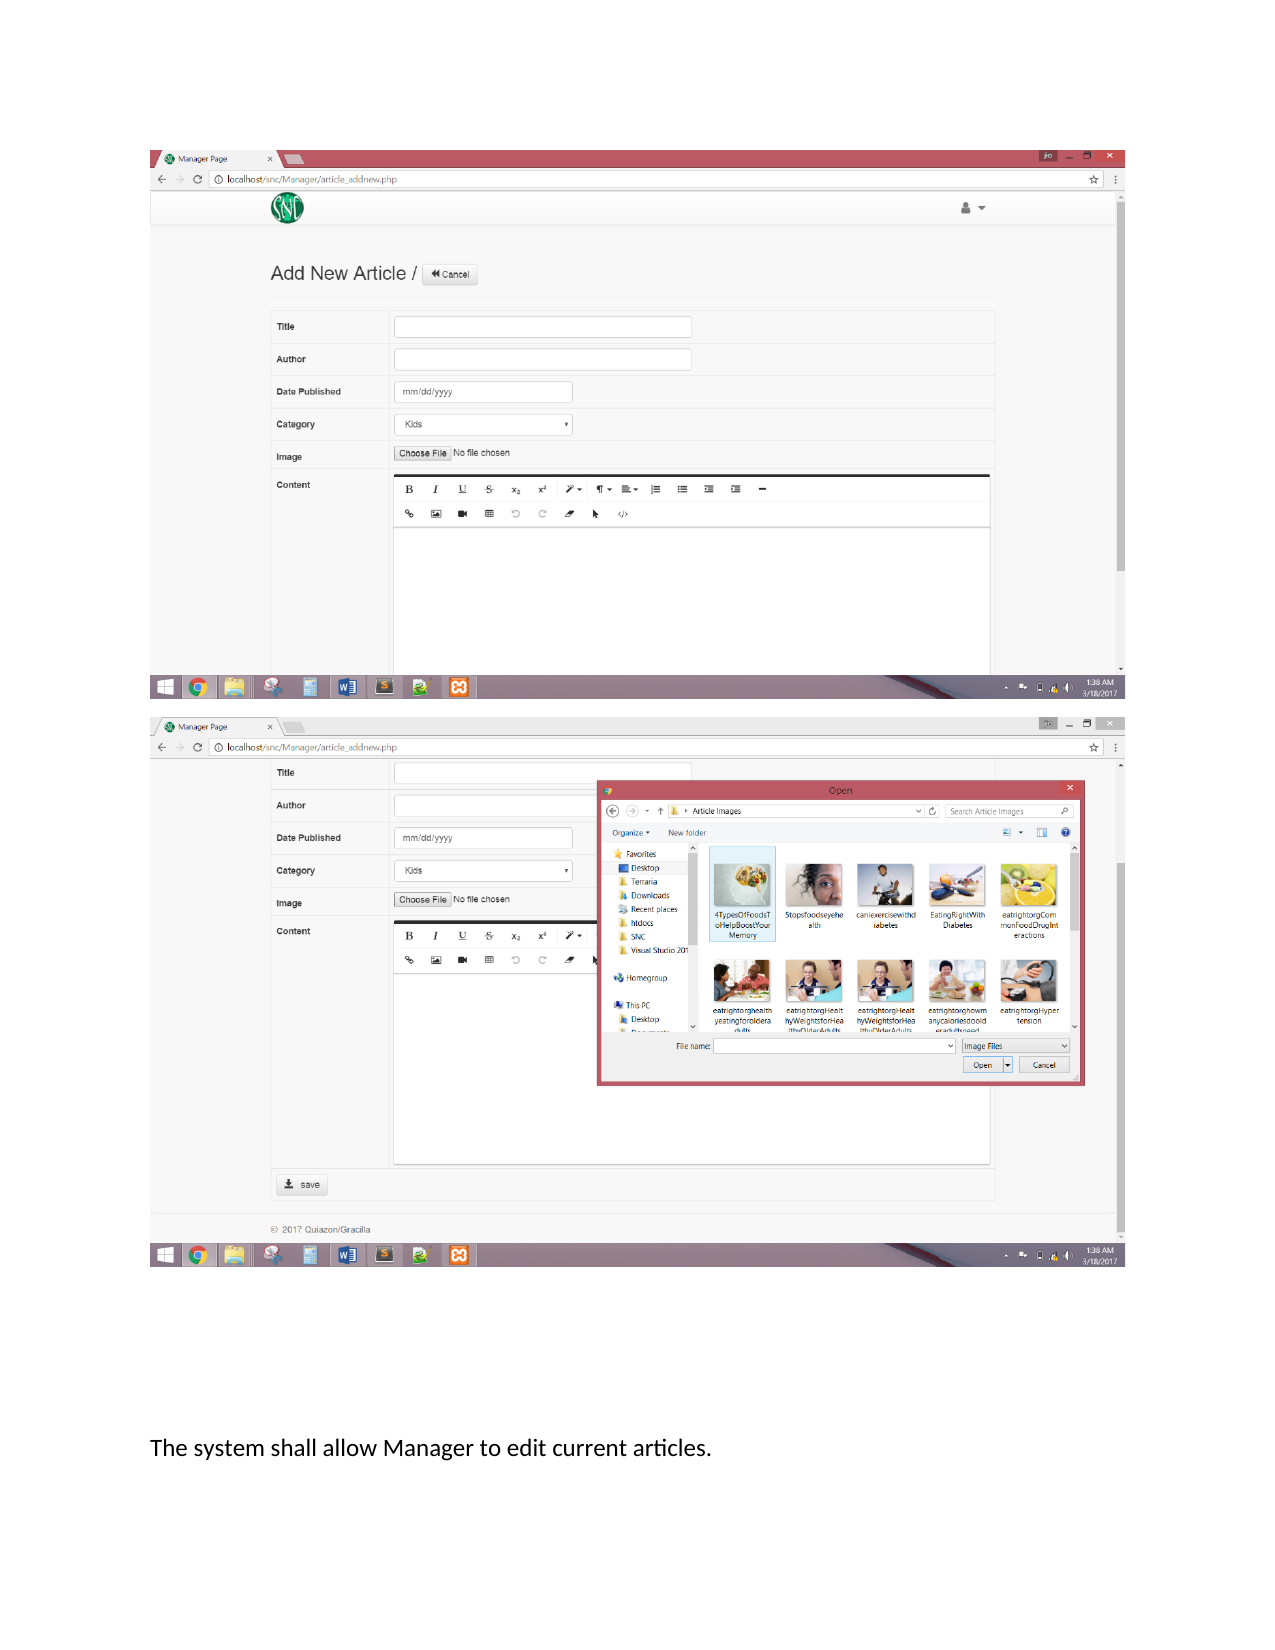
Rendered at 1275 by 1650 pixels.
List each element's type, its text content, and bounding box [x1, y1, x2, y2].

text The system shall allow Manager to edit current articles. [150, 1433, 1125, 1463]
